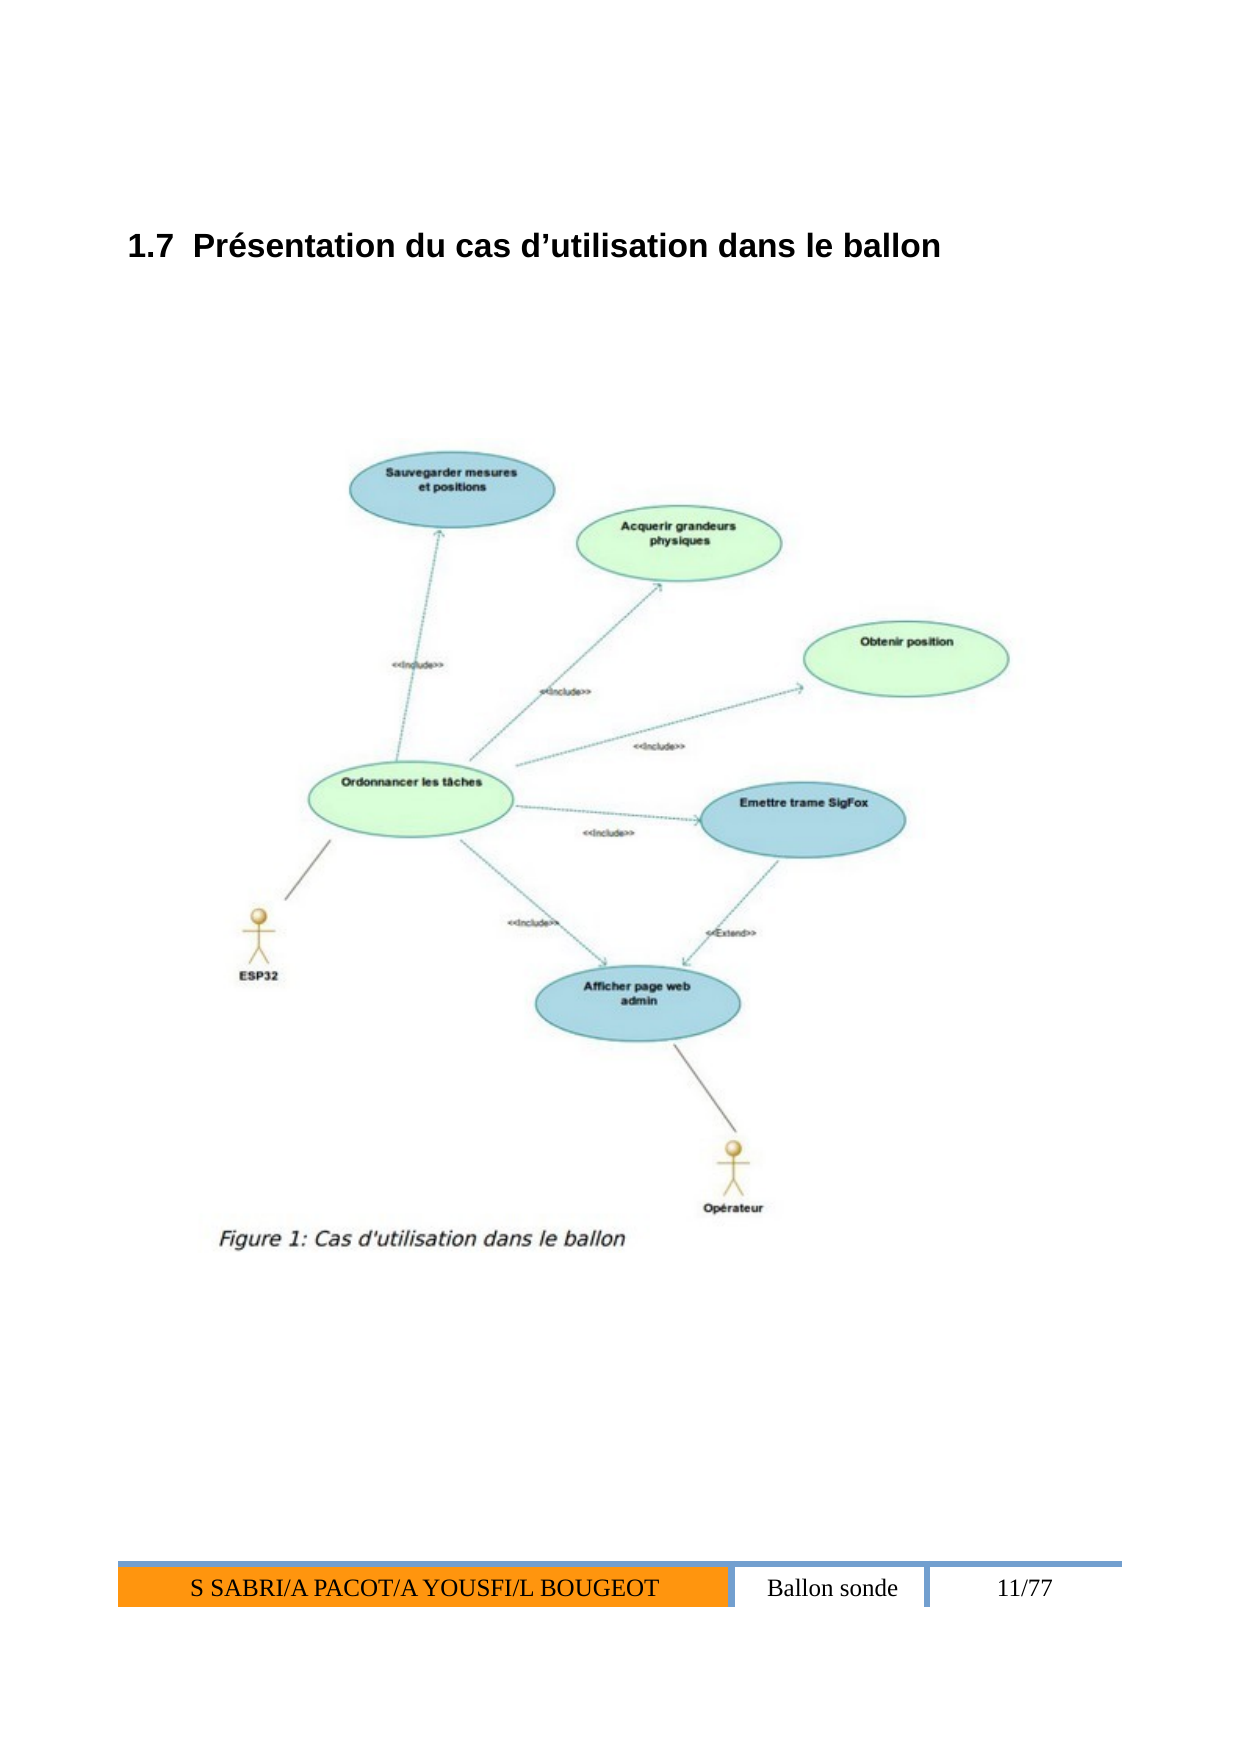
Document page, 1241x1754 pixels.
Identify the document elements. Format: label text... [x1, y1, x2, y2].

picture [124, 438, 1129, 1253]
subtitle Présentation du cas d’utilisation dans le ballon [118, 226, 1122, 265]
